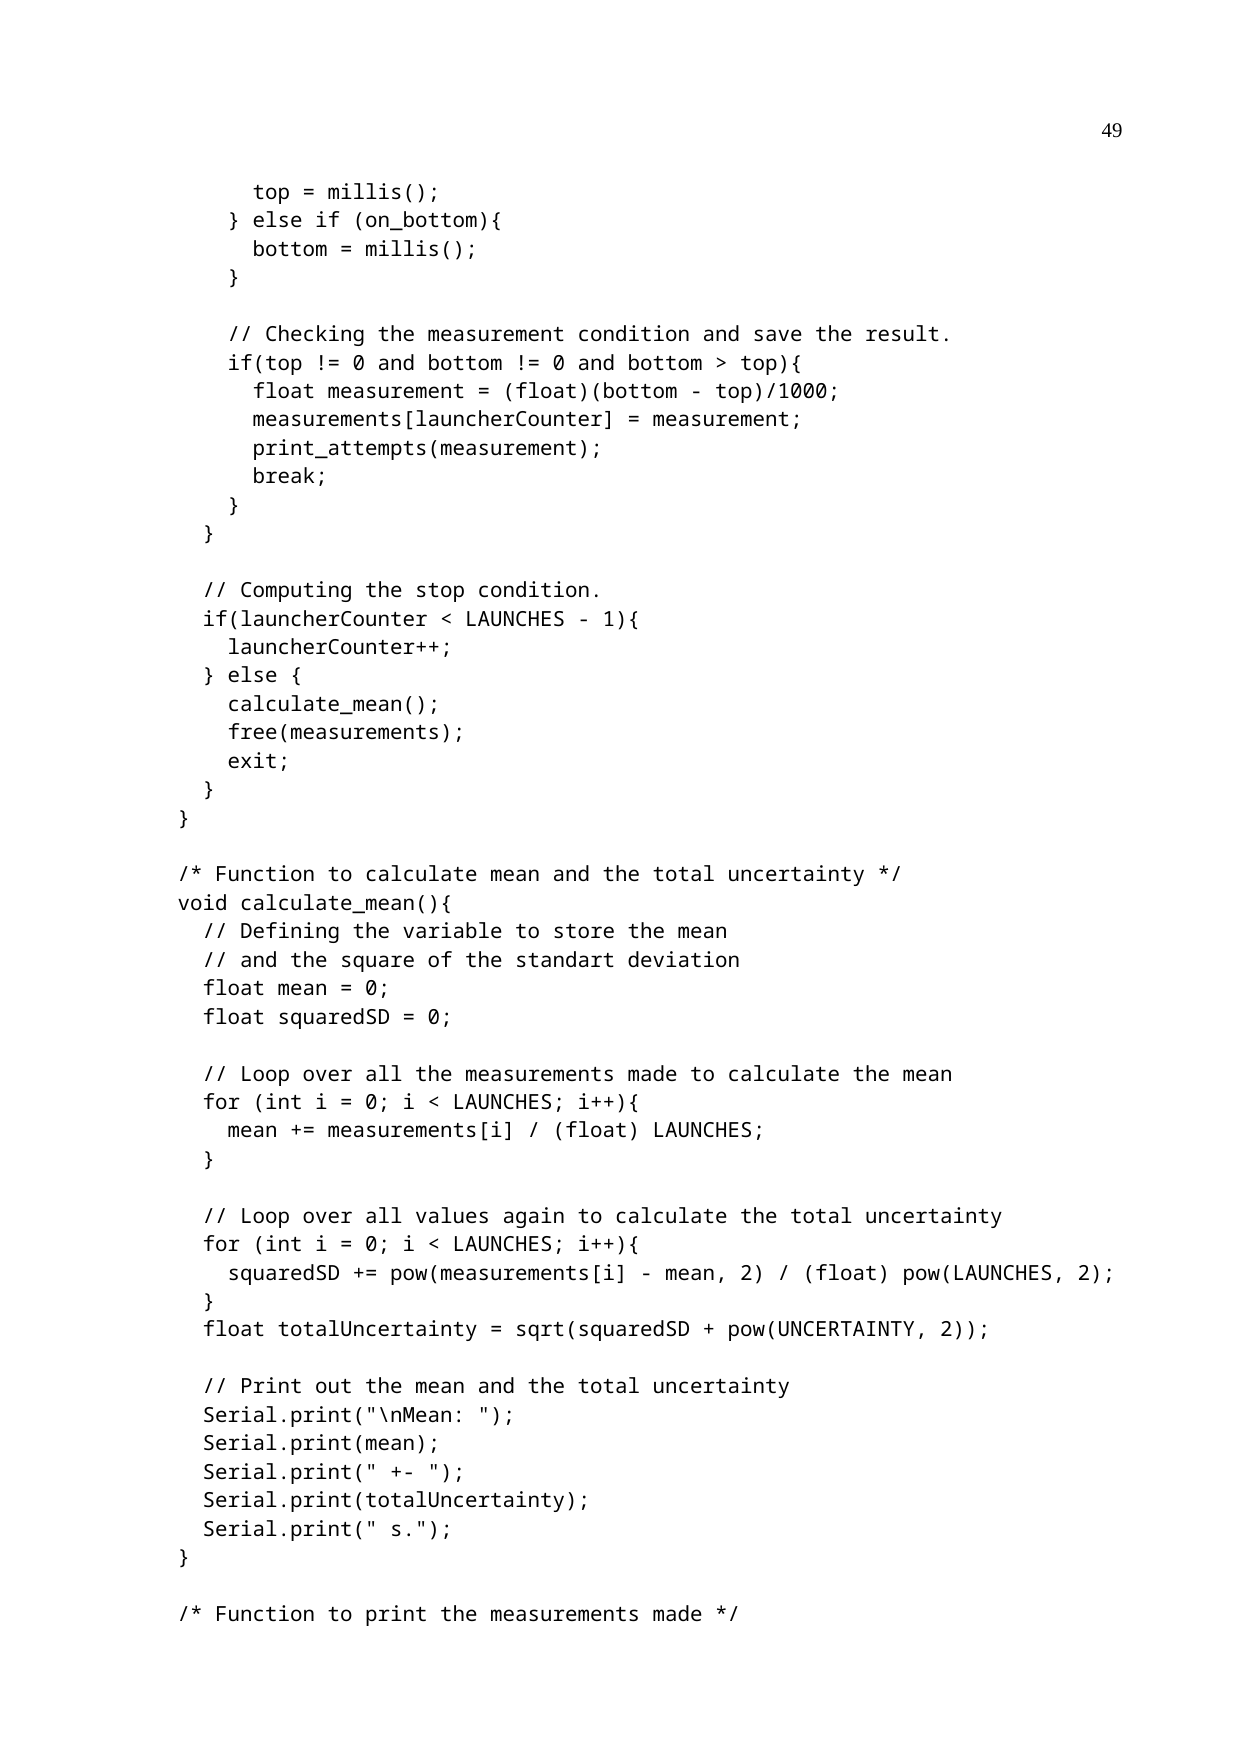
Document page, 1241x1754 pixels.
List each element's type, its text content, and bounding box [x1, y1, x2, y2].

text // Defining the variable to store the mean [177, 916, 1122, 945]
text free(measurements); [177, 717, 1122, 746]
text Serial.print(" +- "); [177, 1457, 1122, 1485]
text } [177, 803, 1122, 831]
text for (int i = 0; i < LAUNCHES; i++){ [177, 1087, 1122, 1116]
text Serial.print(" s."); [177, 1514, 1122, 1542]
text } else { [177, 661, 1122, 689]
text } [177, 1542, 1122, 1571]
text } [177, 518, 1122, 547]
text float totalUncertainty = sqrt(squaredSD + pow(UNCERTAINTY, 2)); [177, 1314, 1122, 1343]
text Serial.print("\nMean: "); [177, 1400, 1122, 1428]
text print_attempts(measurement); [177, 433, 1122, 461]
text // Loop over all values again to calculate the total uncertainty [177, 1201, 1122, 1229]
text } [177, 1286, 1122, 1314]
text squaredSD += pow(measurements[i] - mean, 2) / (float) pow(LAUNCHES, 2); [177, 1258, 1122, 1286]
text if(launcherCounter < LAUNCHES - 1){ [177, 604, 1122, 632]
text } else if (on_bottom){ [177, 206, 1122, 234]
text // Checking the measurement condition and save the result. [177, 319, 1122, 348]
text bottom = millis(); [177, 234, 1122, 262]
text float squaredSD = 0; [177, 1002, 1122, 1030]
text // and the square of the standart deviation [177, 945, 1122, 973]
text float measurement = (float)(bottom - top)/1000; [177, 376, 1122, 404]
text // Computing the stop condition. [177, 575, 1122, 604]
text break; [177, 461, 1122, 490]
text } [177, 1144, 1122, 1172]
text // Loop over all the measurements made to calculate the mean [177, 1059, 1122, 1087]
text measurements[launcherCounter] = measurement; [177, 404, 1122, 433]
text // Print out the mean and the total uncertainty [177, 1371, 1122, 1400]
text launcherCounter++; [177, 632, 1122, 661]
text } [177, 490, 1122, 518]
text float mean = 0; [177, 973, 1122, 1002]
text exit; [177, 746, 1122, 774]
text mean += measurements[i] / (float) LAUNCHES; [177, 1116, 1122, 1144]
text /* Function to print the measurements made */ [177, 1599, 1122, 1627]
text } [177, 262, 1122, 291]
text void calculate_mean(){ [177, 888, 1122, 916]
text top = millis(); [177, 177, 1122, 206]
text Serial.print(mean); [177, 1428, 1122, 1457]
text calculate_mean(); [177, 689, 1122, 717]
text } [177, 774, 1122, 803]
text if(top != 0 and bottom != 0 and bottom > top){ [177, 348, 1122, 376]
text /* Function to calculate mean and the total uncertainty */ [177, 859, 1122, 888]
text for (int i = 0; i < LAUNCHES; i++){ [177, 1229, 1122, 1258]
text Serial.print(totalUncertainty); [177, 1485, 1122, 1514]
